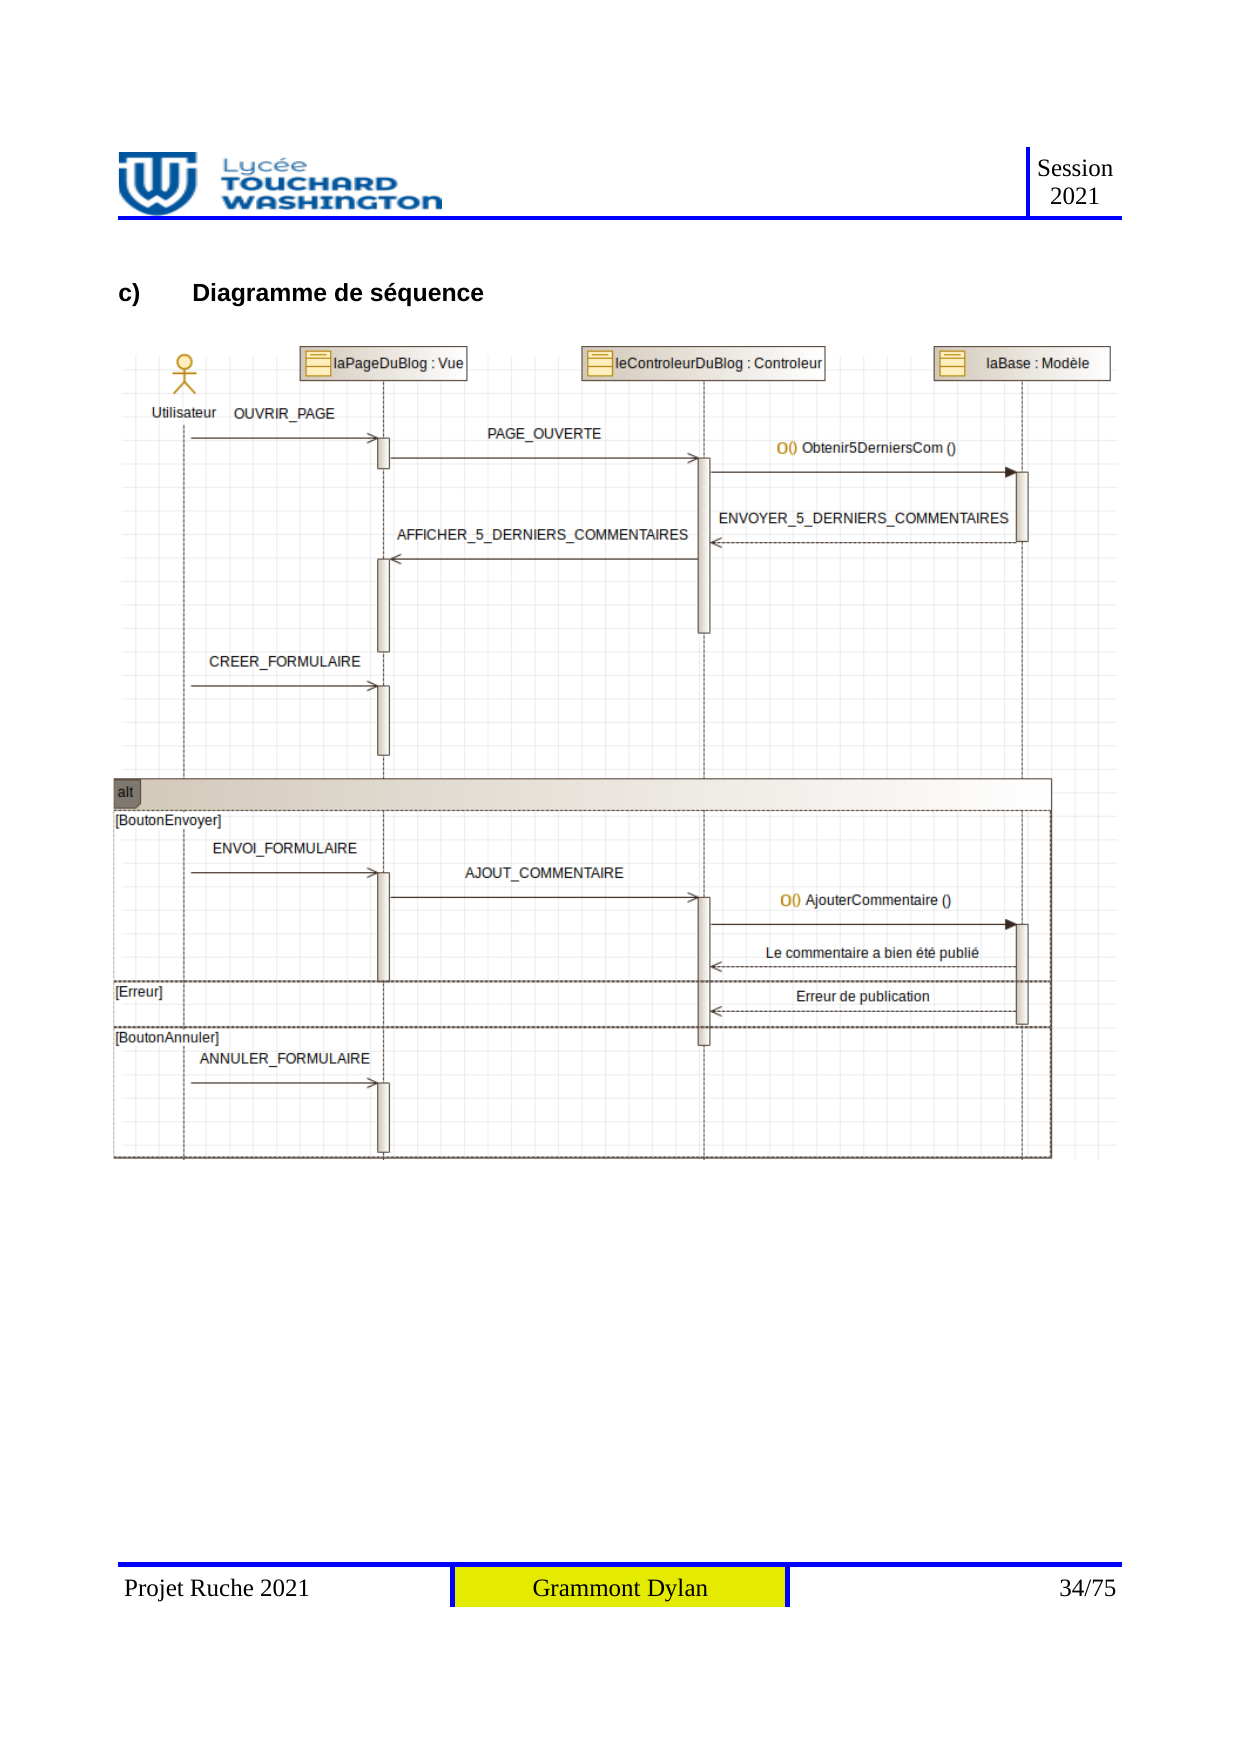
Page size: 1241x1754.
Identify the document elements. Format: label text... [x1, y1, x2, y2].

picture [113, 346, 1118, 1160]
picture [118, 152, 442, 216]
subtitle Diagramme de séquence [118, 278, 1122, 306]
